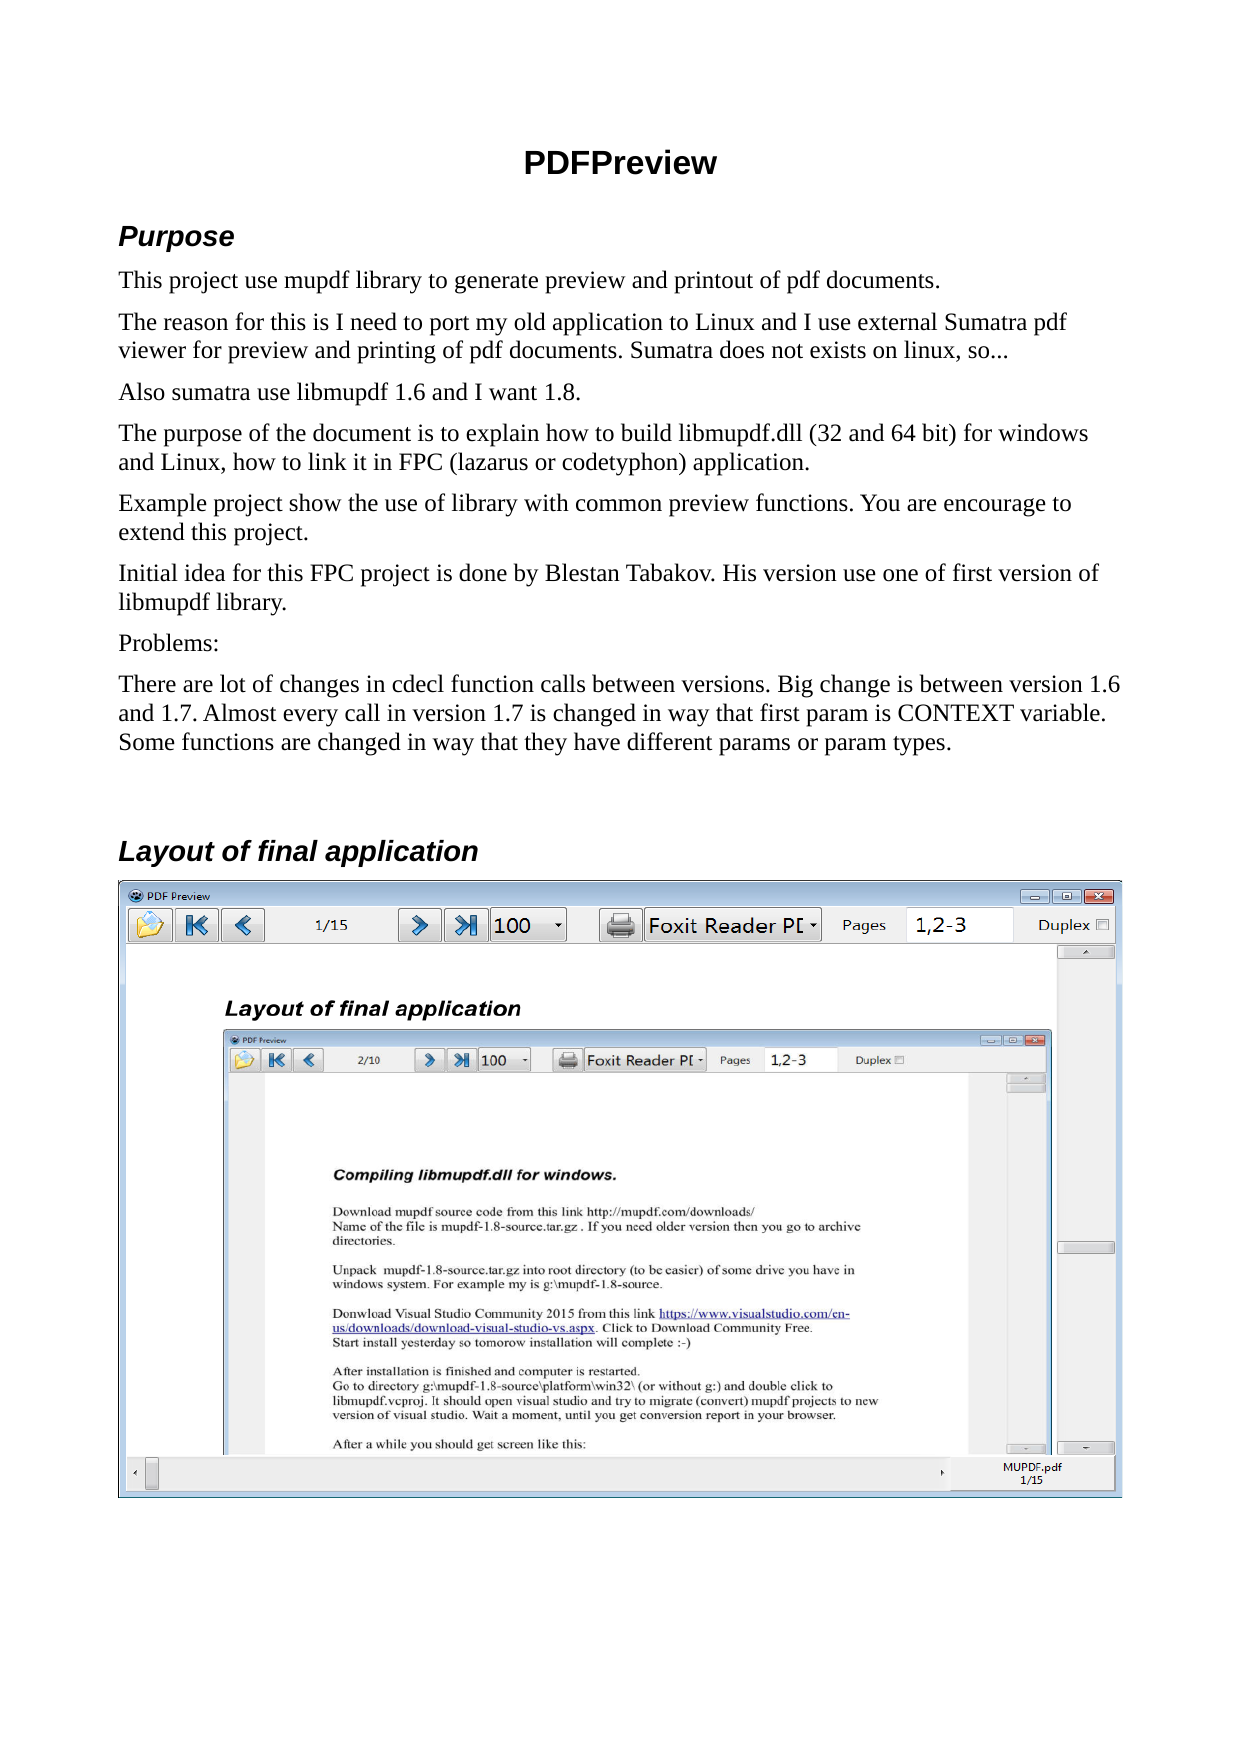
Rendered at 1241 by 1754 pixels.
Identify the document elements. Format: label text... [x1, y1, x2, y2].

text Also sumatra use libmupdf 1.6 and I want 1.8. [118, 377, 1122, 405]
text There are lot of changes in cdecl function calls between versions. Big change is between version 1.6 and 1.7. Almost every call in version 1.7 is changed in way that first param is CONTEXT variable. Some functions are changed in way that they have different params or param types. [118, 669, 1122, 755]
subtitle Purpose [118, 219, 1122, 253]
text This project use mupdf library to generate preview and printout of pdf documents. [118, 265, 1122, 294]
subtitle PDFPreview [118, 143, 1122, 182]
text The purpose of the document is to explain how to build libmupdf.dll (32 and 64 bit) for windows and Linux, how to link it in FPC (lazarus or codetyphon) application. [118, 418, 1122, 475]
text Example project show the use of library with common preview functions. You are encourage to extend this project. [118, 488, 1122, 545]
text The reason for this is I need to port my old application to Linux and I use external Sumatra pdf viewer for preview and printing of pdf documents. Sumatra does not exists on linux, so... [118, 307, 1122, 364]
subtitle Layout of final application [118, 834, 1122, 868]
text Initial idea for this FPC project is done by Blestan Tabakov. His version use one of first version of libmupdf library. [118, 558, 1122, 615]
picture [118, 880, 1123, 1498]
text Problems: [118, 628, 1122, 657]
